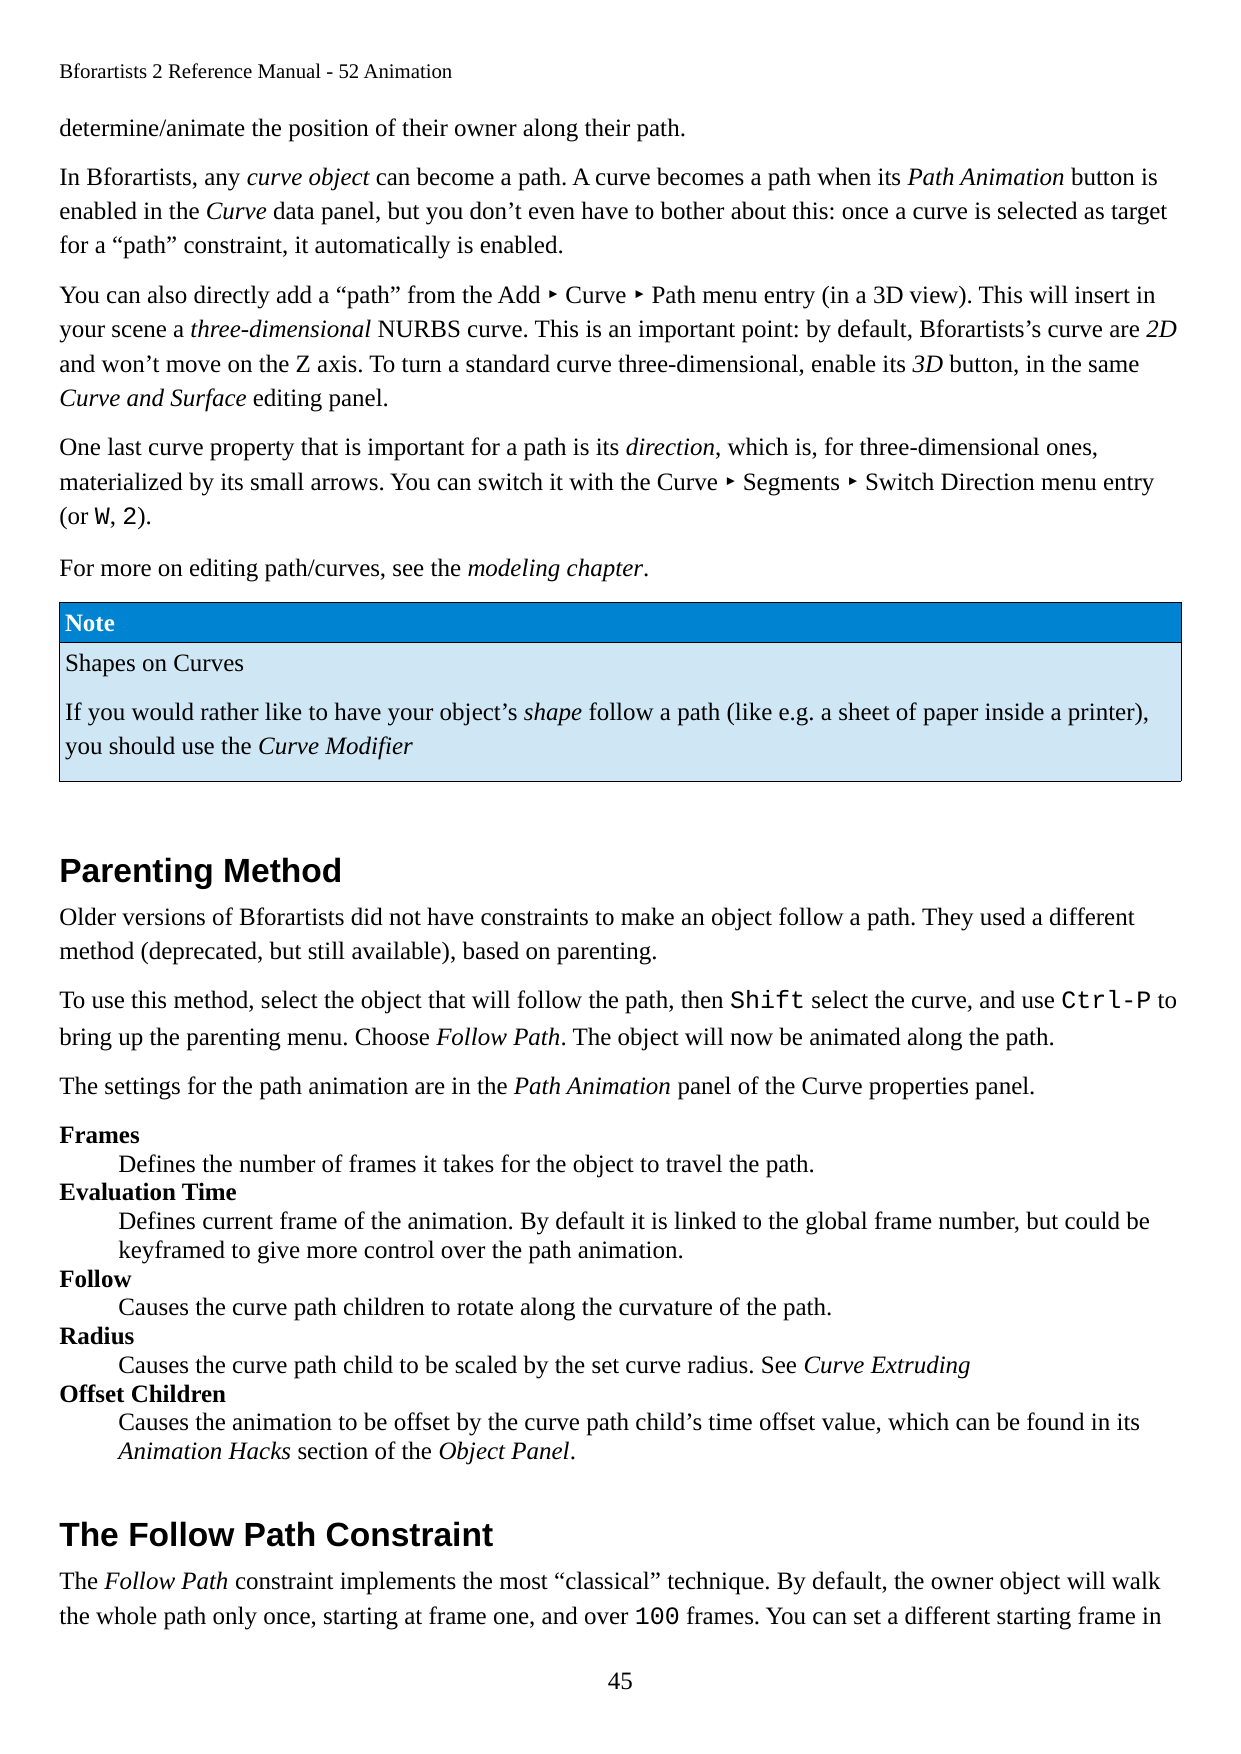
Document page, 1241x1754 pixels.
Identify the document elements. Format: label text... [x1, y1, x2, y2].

list Defines current frame of the animation. By default it is linked to the global frame number, but could be keyframed to give more control over the path animation. [118, 1206, 1181, 1264]
subtitle Evaluation Time [59, 1177, 1181, 1206]
list Causes the curve path children to rotate along the curvature of the path. [118, 1292, 1181, 1321]
list Causes the curve path child to be scaled by the set curve radius. See Curve Extruding [118, 1350, 1181, 1379]
table_cell Shapes on Curves If you would rather like to have your object’s shape follow a path (like e.g. a sheet of paper inside a printer), you should use the Curve Modifier [60, 643, 1181, 781]
subtitle The Follow Path Constraint [59, 1515, 1181, 1554]
text You can also directly add a “path” from the Add ‣ Curve ‣ Path menu entry (in a 3D view). This will insert in your scene a three-dimensional NURBS curve. This is an important point: by default, Bforartists’s curve are 2D and won’t move on the Z axis. To turn a standard curve three-dimensional, enable its 3D button, in the same Curve and Surface editing panel. [59, 280, 1181, 412]
text In Bforartists, any curve object can become a path. A curve becomes a path when its Path Animation button is enabled in the Curve data panel, but you don’t even have to bother about this: once a curve is selected as target for a “path” constraint, it automatically is enabled. [59, 162, 1181, 259]
text determine/animate the position of their owner along their path. [59, 113, 1181, 141]
text For more on editing path/curves, see the modeling chapter. [59, 553, 1181, 581]
list Causes the animation to be offset by the curve path child’s time offset value, which can be found in its Animation Hacks section of the Object Panel. [118, 1407, 1181, 1465]
table_header Note [60, 603, 1181, 642]
subtitle Radius [59, 1321, 1181, 1350]
text The Follow Path constraint implements the most “classical” technique. By default, the owner object will walk the whole path only once, starting at frame one, and over 100 frames. You can set a different starting frame in [59, 1566, 1181, 1632]
text One last curve property that is important for a path is its direction, which is, for three-dimensional ones, materialized by its small arrows. You can switch it with the Curve ‣ Segments ‣ Switch Direction menu entry (or W, 2). [59, 432, 1181, 532]
text The settings for the path animation are in the Path Animation panel of the Curve properties panel. [59, 1071, 1181, 1099]
text To use this method, select the object that will follow the path, then Shift select the curve, and use Ctrl-P to bring up the parenting menu. Choose Follow Path. The object will now be animated along the path. [59, 985, 1181, 1051]
subtitle Follow [59, 1264, 1181, 1292]
text Older versions of Bforartists did not have constraints to make an object follow a path. They used a different method (deprecated, but still available), based on parenting. [59, 902, 1181, 965]
subtitle Parenting Method [59, 851, 1181, 889]
subtitle Frames [59, 1120, 1181, 1149]
subtitle Offset Children [59, 1379, 1181, 1407]
list Defines the number of frames it takes for the object to travel the path. [118, 1149, 1181, 1177]
